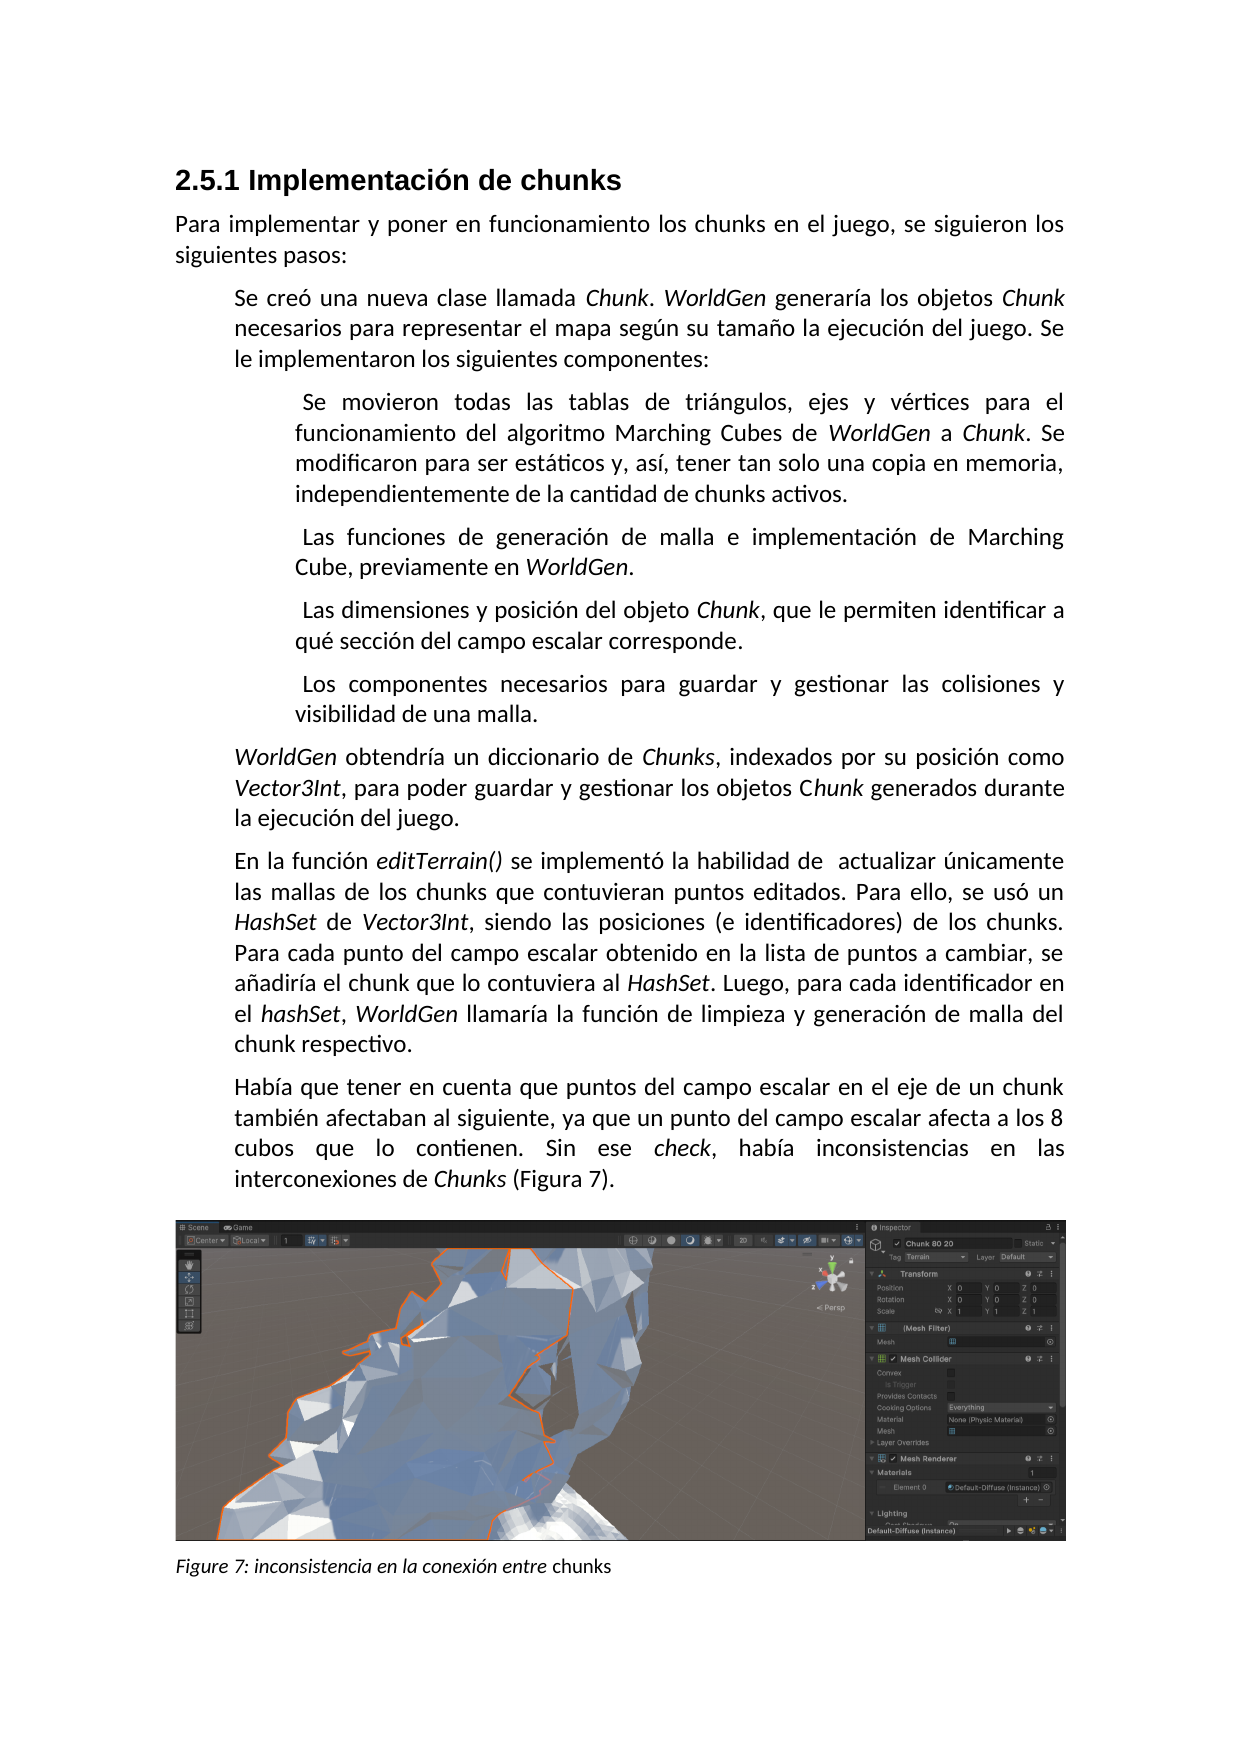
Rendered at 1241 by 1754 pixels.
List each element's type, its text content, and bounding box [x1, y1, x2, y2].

list Se creó una nueva clase llamada Chunk. WorldGen generaría los objetos Chunk necesarios para representar el mapa según su tamaño la ejecución del juego. Se le implementaron los siguientes componentes: [204, 282, 1065, 374]
list Había que tener en cuenta que puntos del campo escalar en el eje de un chunk también afectaban al siguiente, ya que un punto del campo escalar afecta a los 8 cubos que lo contienen. Sin ese check, había inconsistencias en las interconexiones de Chunks (Figura 7). [204, 1072, 1065, 1194]
list Las funciones de generación de malla e implementación de Marching Cube, previamente en WorldGen. [253, 521, 1065, 582]
list En la función editTerrain() se implementó la habilidad de actualizar únicamente las mallas de los chunks que contuvieran puntos editados. Para ello, se usó un HashSet de Vector3Int, siendo las posiciones (e identificadores) de los chunks. Para cada punto del campo escalar obtenido en la lista de puntos a cambiar, se añadiría el chunk que lo contuviera al HashSet. Luego, para cada identificador en el hashSet, WorldGen llamaría la función de limpieza y generación de malla del chunk respectivo. [204, 845, 1065, 1059]
subtitle Implementación de chunks [175, 162, 1065, 196]
list Las dimensiones y posición del objeto Chunk, que le permiten identificar a qué sección del campo escalar corresponde. [253, 594, 1065, 655]
text Figure 7: inconsistencia en la conexión entre chunks [176, 1541, 1066, 1578]
list Los componentes necesarios para guardar y gestionar las colisiones y visibilidad de una malla. [253, 668, 1065, 729]
text Para implementar y poner en funcionamiento los chunks en el juego, se siguieron los siguientes pasos: [175, 208, 1065, 269]
list Se movieron todas las tablas de triángulos, ejes y vértices para el funcionamiento del algoritmo Marching Cubes de WorldGen a Chunk. Se modificaron para ser estáticos y, así, tener tan solo una copia en memoria, independientemente de la cantidad de chunks activos. [253, 386, 1065, 508]
list WorldGen obtendría un diccionario de Chunks, indexados por su posición como Vector3Int, para poder guardar y gestionar los objetos Chunk generados durante la ejecución del juego. [204, 741, 1065, 833]
picture [175, 1220, 1066, 1541]
